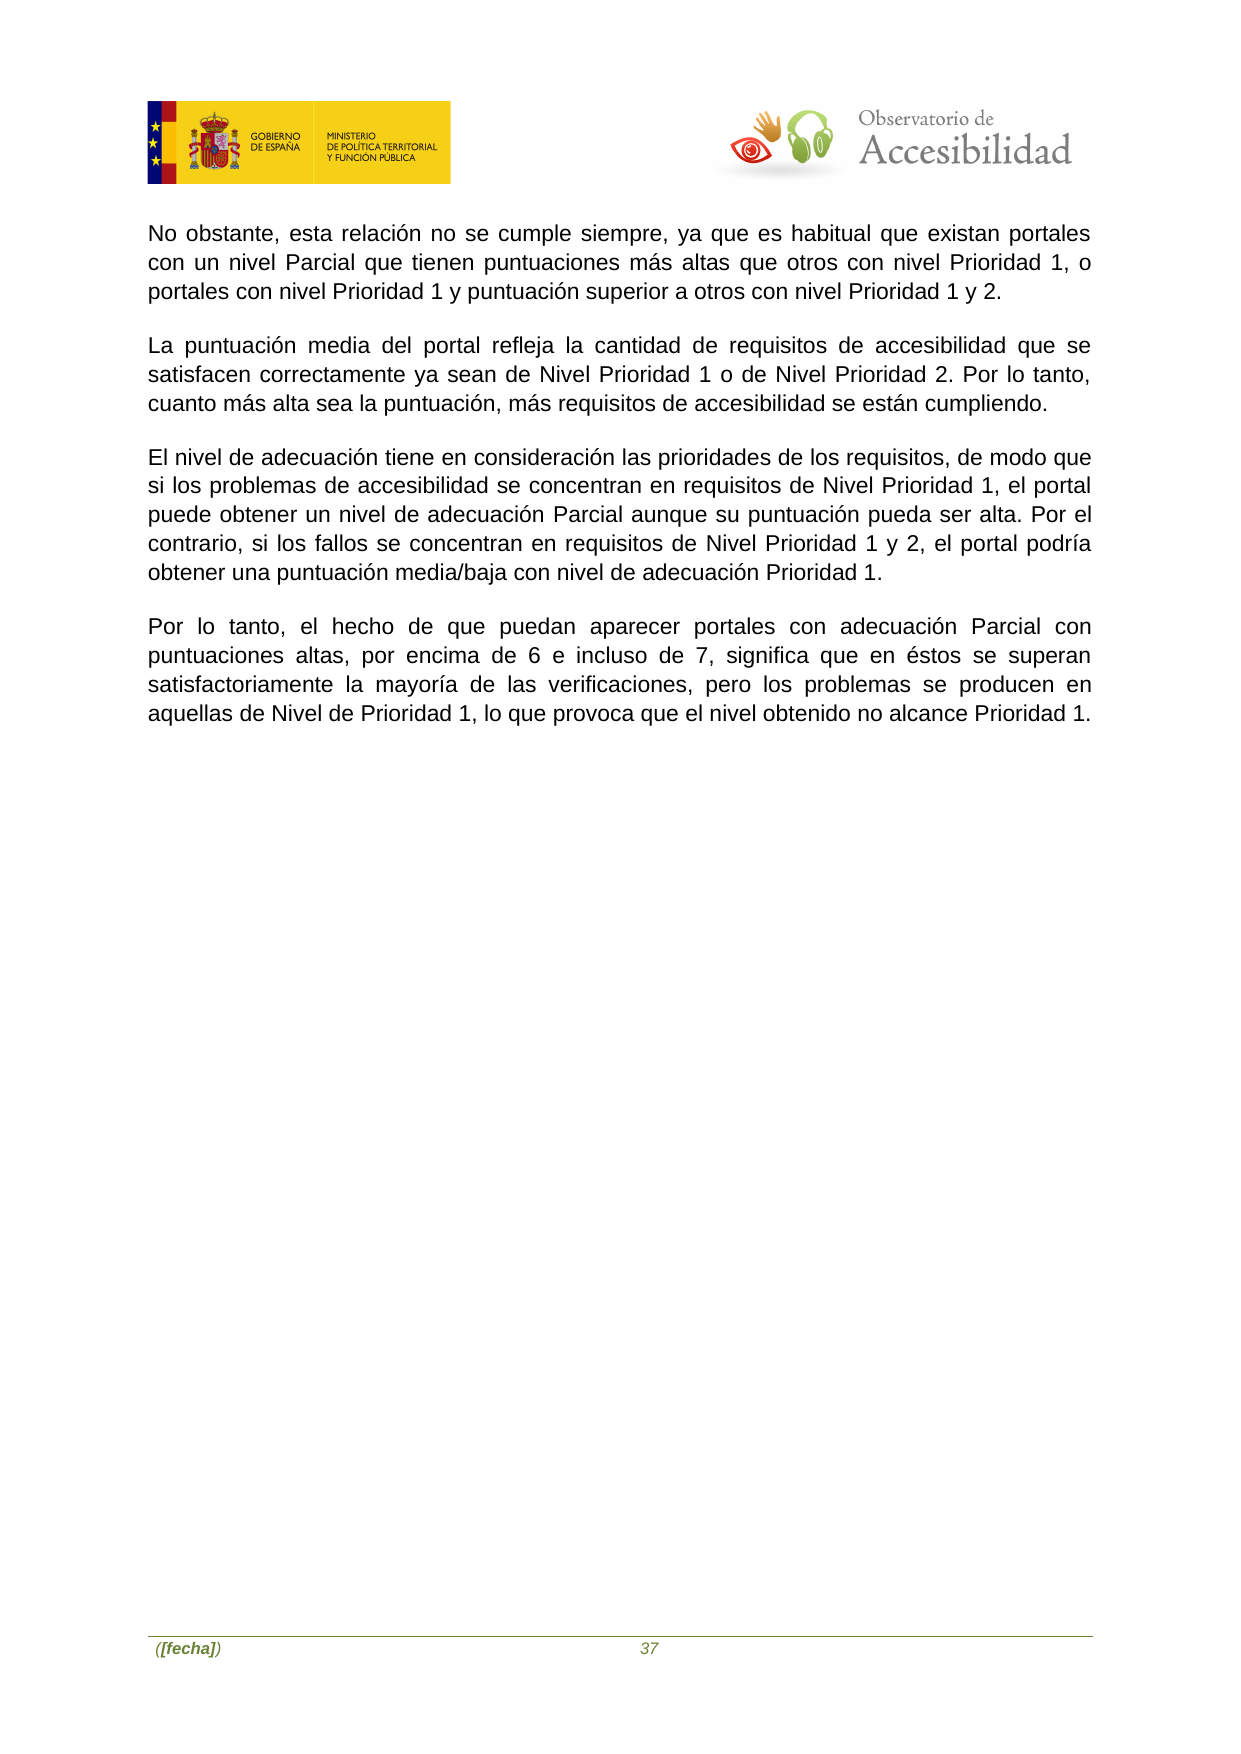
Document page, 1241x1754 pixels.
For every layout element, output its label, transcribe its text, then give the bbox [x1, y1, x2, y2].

text Por lo tanto, el hecho de que puedan aparecer portales con adecuación Parcial con puntuaciones altas, por encima de 6 e incluso de 7, significa que en éstos se superan satisfactoriamente la mayoría de las verificaciones, pero los problemas se producen en aquellas de Nivel de Prioridad 1, lo que provoca que el nivel obtenido no alcance Prioridad 1. [148, 613, 1092, 726]
text No obstante, esta relación no se cumple siempre, ya que es habitual que existan portales con un nivel Parcial que tienen puntuaciones más altas que otros con nivel Prioridad 1, o portales con nivel Prioridad 1 y puntuación superior a otros con nivel Prioridad 1 y 2. [148, 220, 1092, 304]
text El nivel de adecuación tiene en consideración las prioridades de los requisitos, de modo que si los problemas de accesibilidad se concentran en requisitos de Nivel Prioridad 1, el portal puede obtener un nivel de adecuación Parcial aunque su puntuación pueda ser alta. Por el contrario, si los fallos se concentran en requisitos de Nivel Prioridad 1 y 2, el portal podría obtener una puntuación media/baja con nivel de adecuación Prioridad 1. [148, 443, 1092, 586]
picture [147, 101, 451, 184]
text La puntuación media del portal refleja la cantidad de requisitos de accesibilidad que se satisfacen correctamente ya sean de Nivel Prioridad 1 o de Nivel Prioridad 2. Por lo tanto, cuanto más alta sea la puntuación, más requisitos de accesibilidad se están cumpliendo. [148, 332, 1092, 416]
picture [710, 101, 1086, 184]
